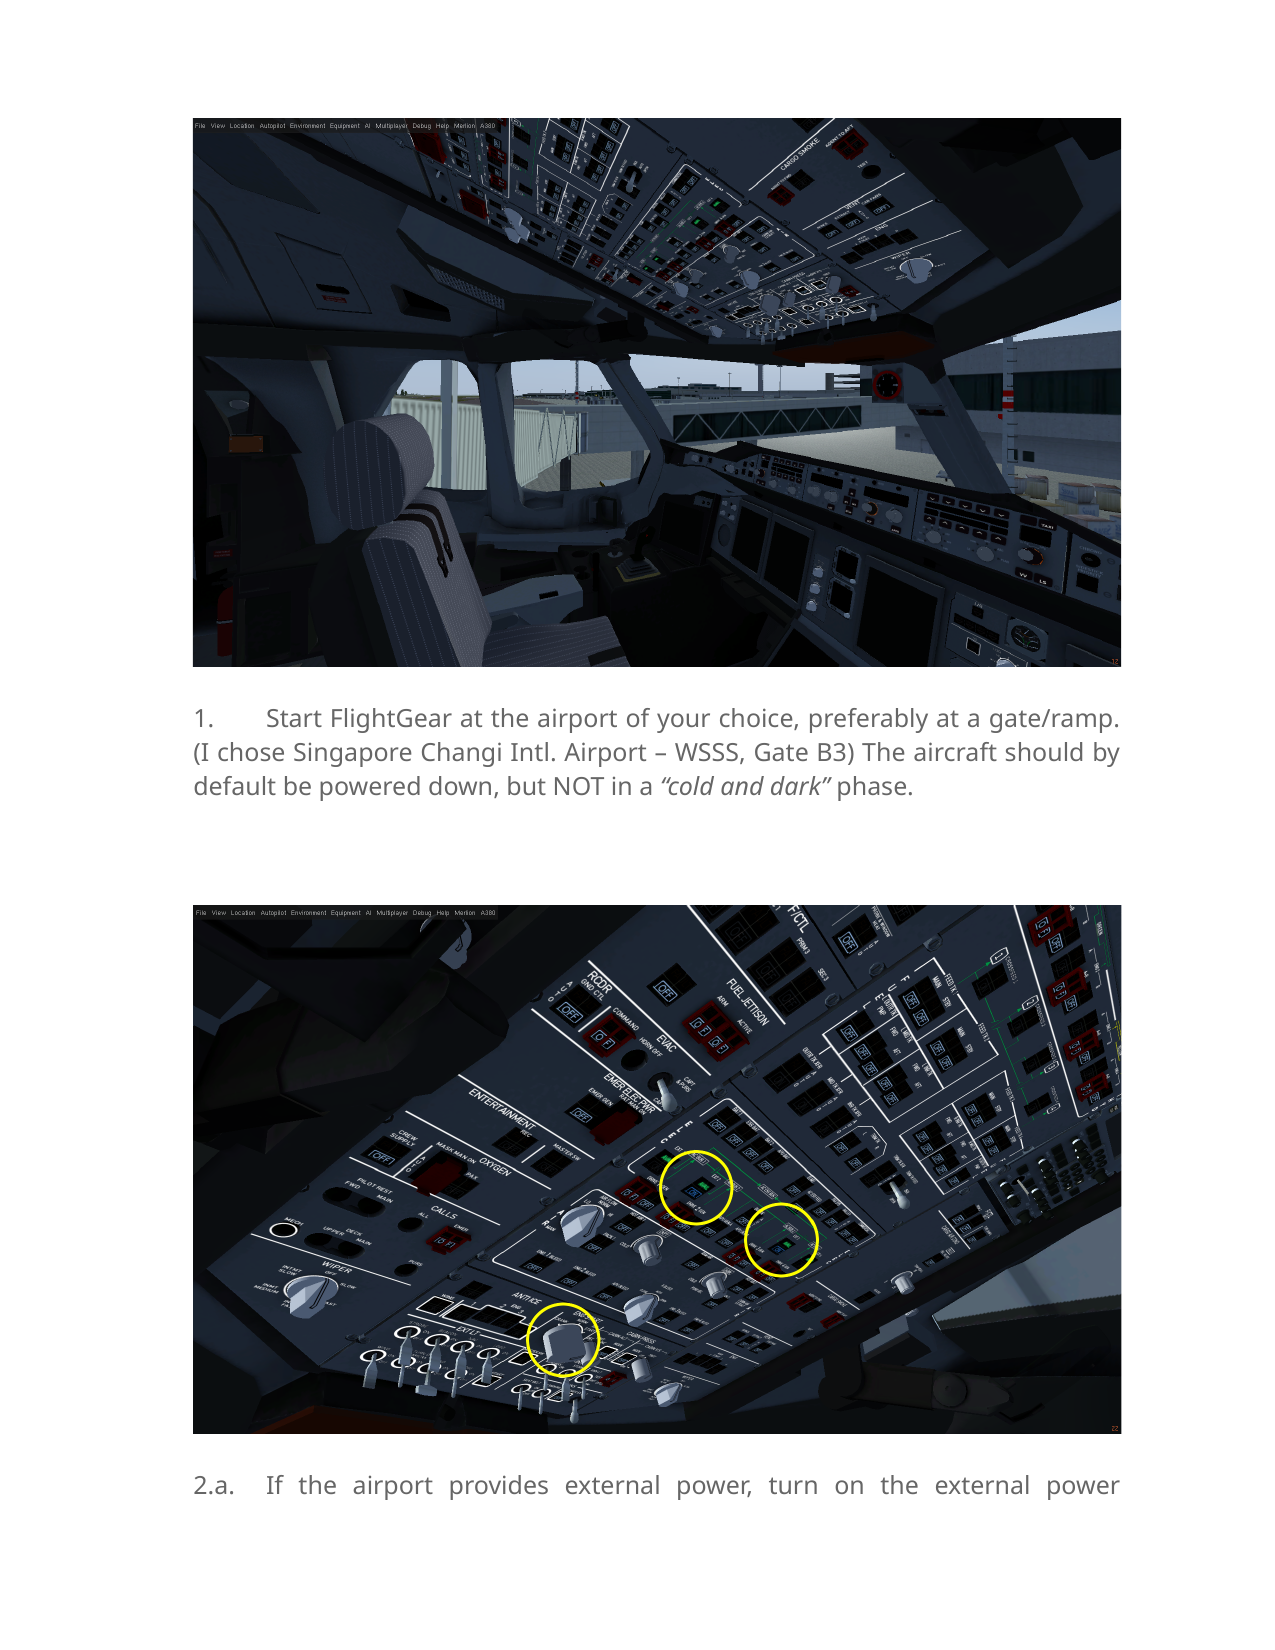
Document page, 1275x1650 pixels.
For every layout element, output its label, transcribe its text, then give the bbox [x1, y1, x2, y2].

picture [192, 118, 1122, 667]
text 2.a. If the airport provides external power, turn on the external power [193, 1467, 1121, 1502]
text 1. Start FlightGear at the airport of your choice, preferably at a gate/ramp. (I chose Singapore Changi Intl. Airport – WSSS, Gate B3) The aircraft should by default be powered down, but NOT in a “cold and dark” phase. [193, 701, 1121, 803]
picture [193, 905, 1122, 1434]
